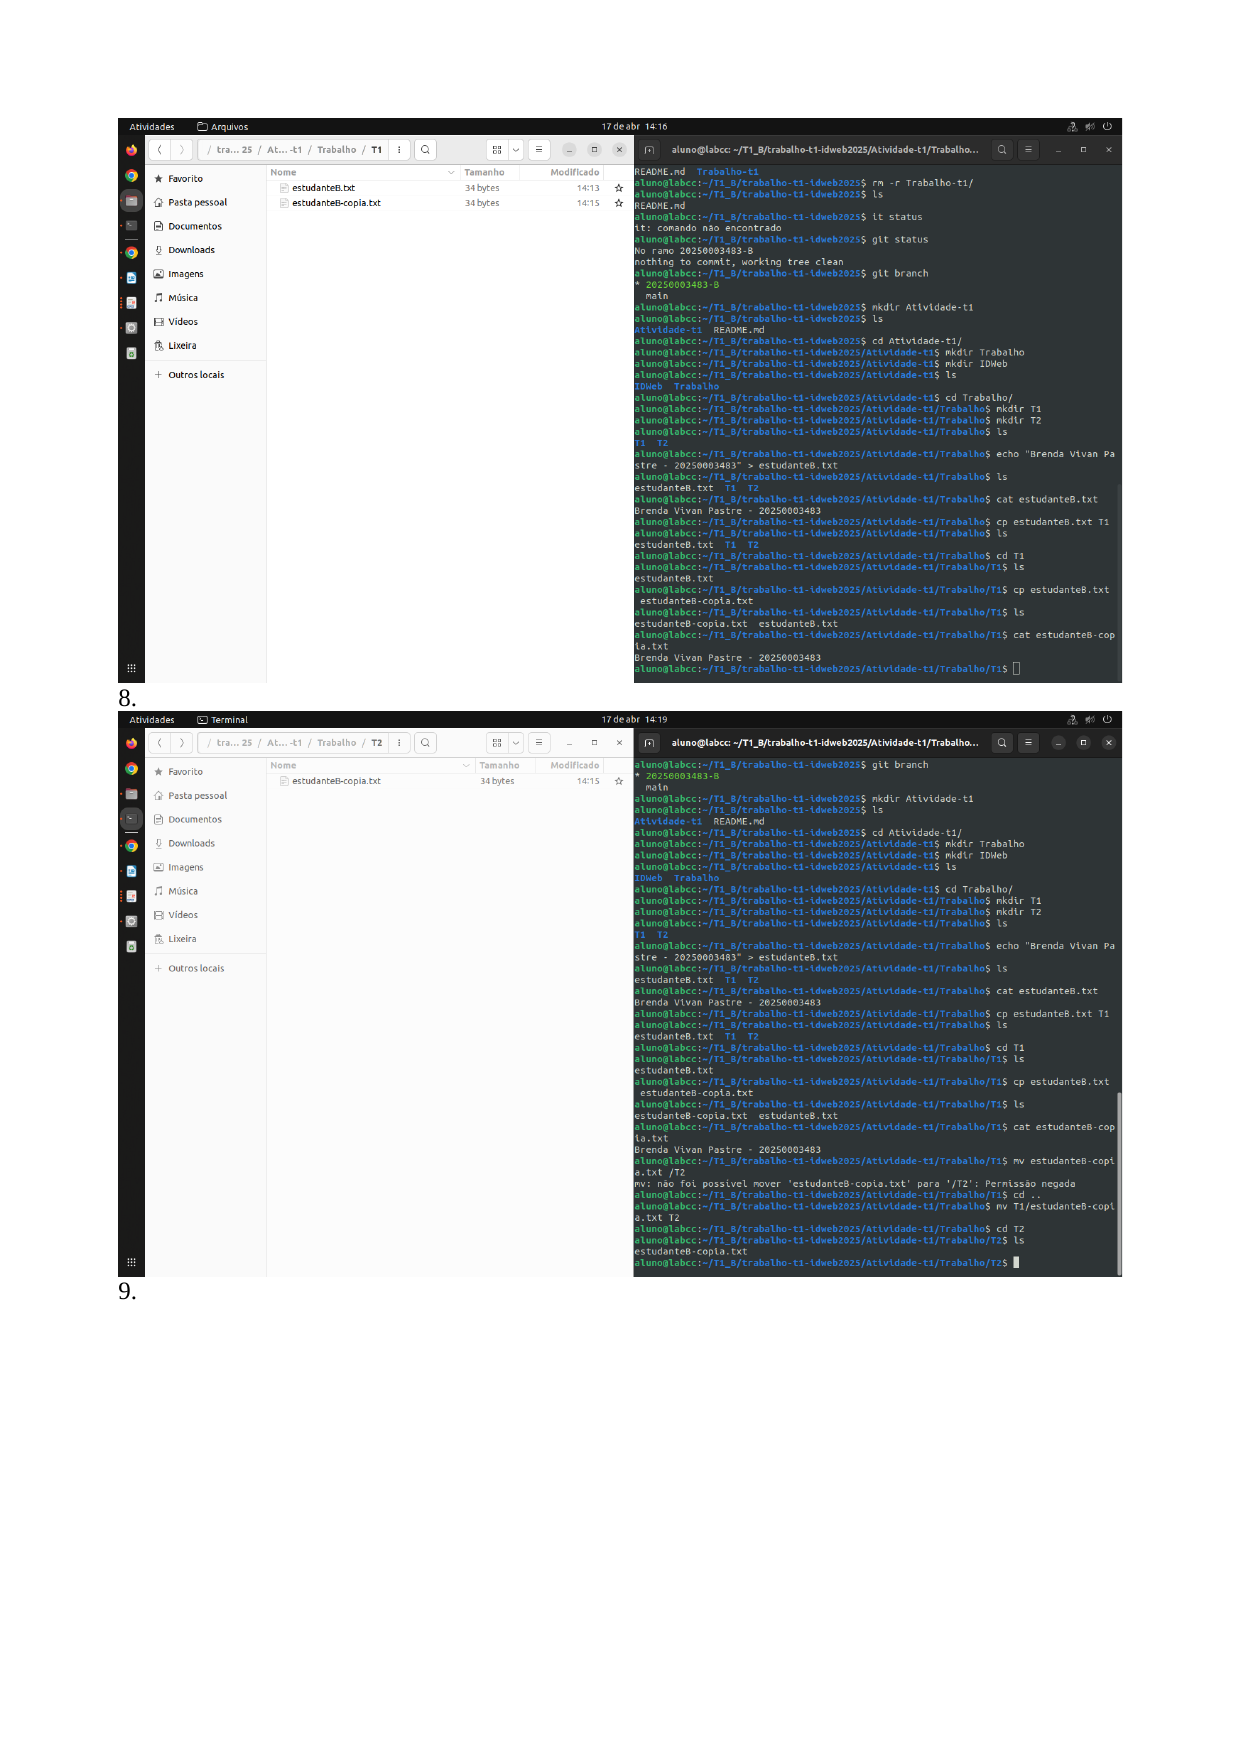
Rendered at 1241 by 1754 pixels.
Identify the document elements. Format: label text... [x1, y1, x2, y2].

picture [118, 118, 1123, 683]
text 8. [118, 683, 1122, 711]
picture [118, 711, 1123, 1277]
text 9. [118, 1277, 1122, 1305]
